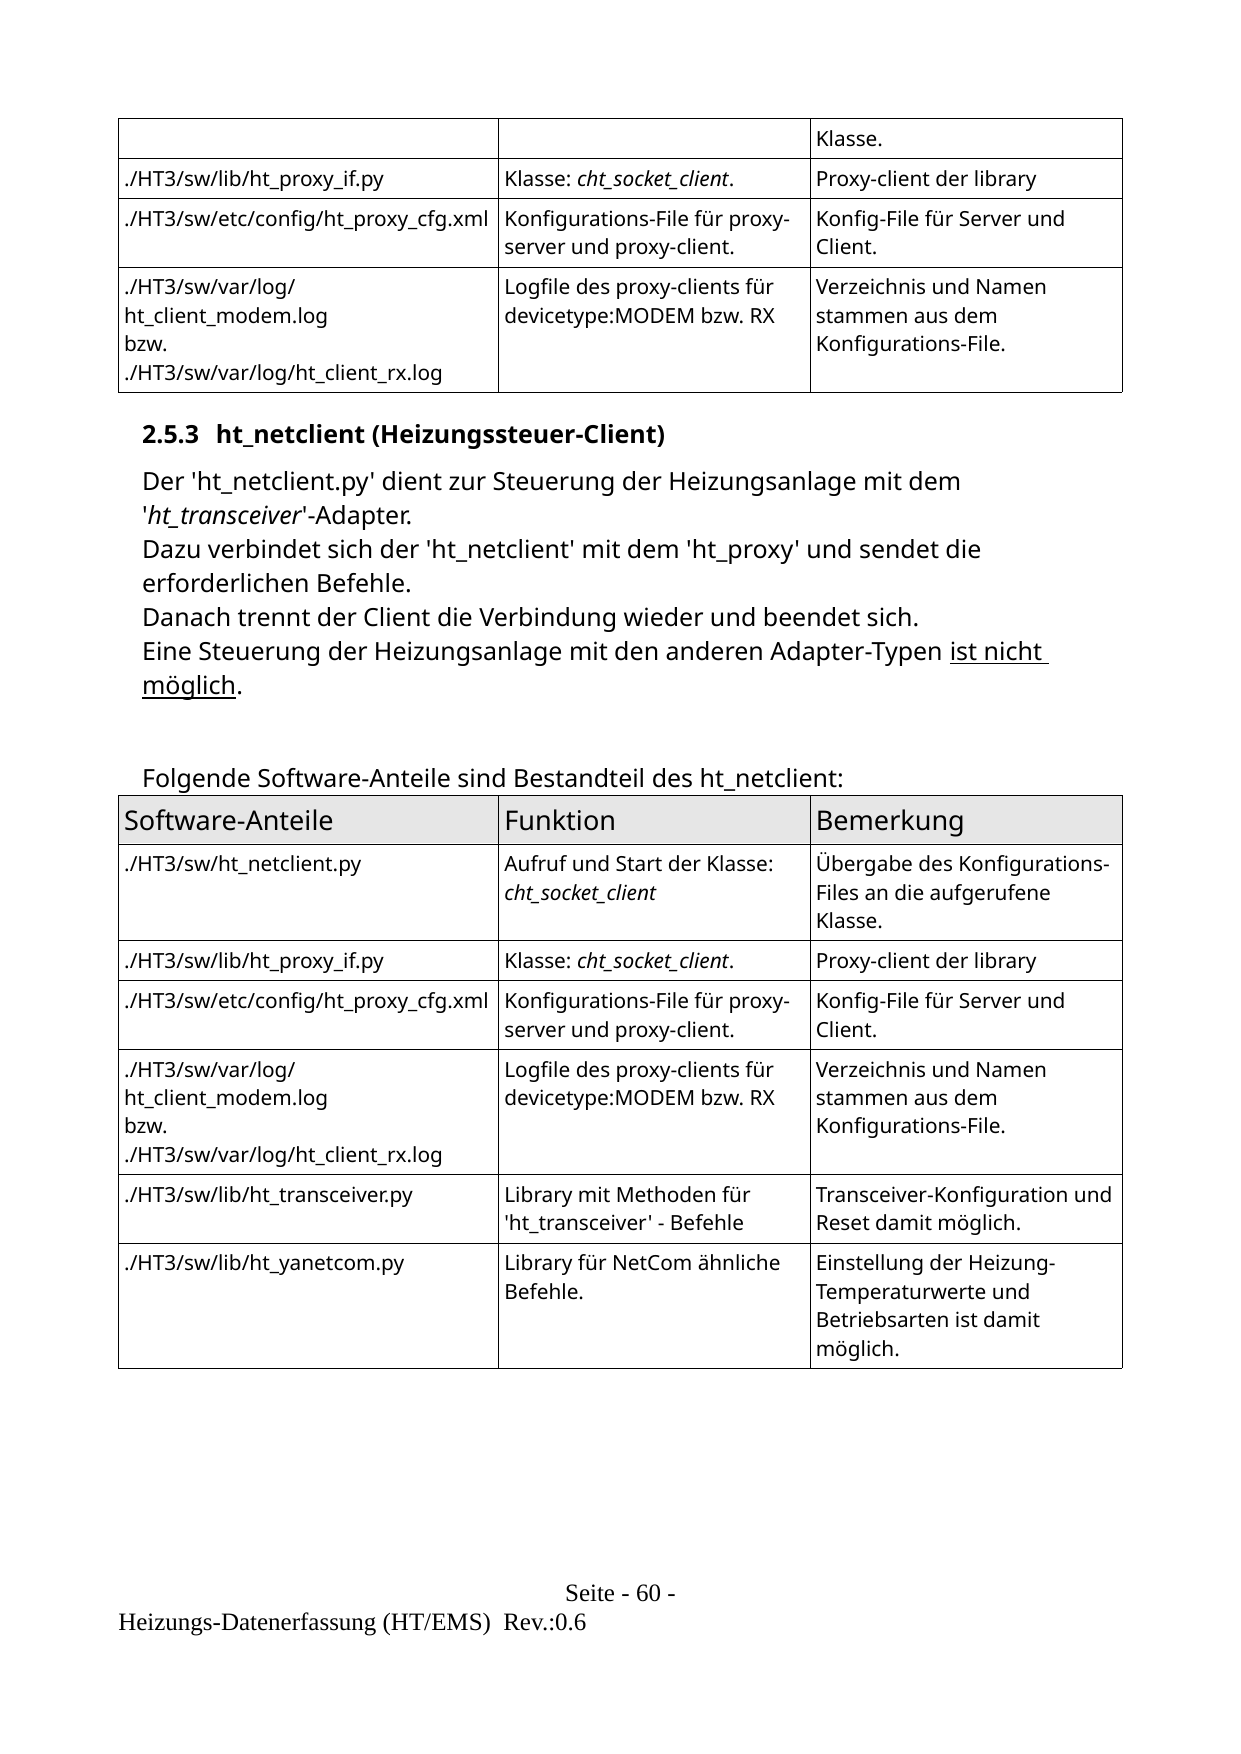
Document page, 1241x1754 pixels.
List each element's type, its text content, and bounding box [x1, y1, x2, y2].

table_cell Konfigurations-File für proxy-server und proxy-client. [499, 199, 810, 267]
table_cell Proxy-client der library [811, 941, 1122, 980]
table_cell Einstellung der Heizung-Temperaturwerte und Betriebsarten ist damit möglich. [811, 1244, 1122, 1368]
table_cell [499, 119, 810, 158]
table_cell Library für NetCom ähnliche Befehle. [499, 1244, 810, 1368]
table_cell Logfile des proxy-clients für devicetype:MODEM bzw. RX [499, 1050, 810, 1174]
table_cell Logfile des proxy-clients für devicetype:MODEM bzw. RX [499, 268, 810, 392]
table_header Funktion [499, 796, 810, 843]
table_header Bemerkung [811, 796, 1122, 843]
table_cell ./HT3/sw/lib/ht_proxy_if.py [119, 941, 498, 980]
table_cell ./HT3/sw/var/log/ht_client_modem.log bzw. ./HT3/sw/var/log/ht_client_rx.log [119, 268, 498, 392]
table_header Software-Anteile [119, 796, 498, 843]
table_cell Klasse: cht_socket_client. [499, 159, 810, 198]
table_cell Klasse. [811, 119, 1122, 158]
table_cell Verzeichnis und Namen stammen aus dem Konfigurations-File. [811, 268, 1122, 392]
table_cell Library mit Methoden für 'ht_transceiver' - Befehle [499, 1175, 810, 1243]
table_cell ./HT3/sw/lib/ht_proxy_if.py [119, 159, 498, 198]
table_cell ./HT3/sw/lib/ht_yanetcom.py [119, 1244, 498, 1368]
table_cell Verzeichnis und Namen stammen aus dem Konfigurations-File. [811, 1050, 1122, 1174]
text Der 'ht_netclient.py' dient zur Steuerung der Heizungsanlage mit dem 'ht_transceiver'-Adapter. Dazu verbindet sich der 'ht_netclient' mit dem 'ht_proxy' und sendet die erforderlichen Befehle. Danach trennt der Client die Verbindung wieder und beendet sich. Eine Steuerung der Heizungsanlage mit den anderen Adapter-Typen ist nicht möglich. [142, 463, 1122, 702]
table_cell [119, 119, 498, 158]
table_cell Konfigurations-File für proxy-server und proxy-client. [499, 981, 810, 1049]
text Folgende Software-Anteile sind Bestandteil des ht_netclient: [142, 761, 1122, 795]
table_cell Proxy-client der library [811, 159, 1122, 198]
table_cell ./HT3/sw/ht_netclient.py [119, 845, 498, 940]
table_cell ./HT3/sw/etc/config/ht_proxy_cfg.xml [119, 199, 498, 267]
table_cell Transceiver-Konfiguration und Reset damit möglich. [811, 1175, 1122, 1243]
table_cell Übergabe des Konfigurations-Files an die aufgerufene Klasse. [811, 845, 1122, 940]
subtitle ht_netclient (Heizungssteuer-Client) [142, 417, 1122, 451]
table_cell ./HT3/sw/lib/ht_transceiver.py [119, 1175, 498, 1243]
table_cell ./HT3/sw/var/log/ht_client_modem.log bzw. ./HT3/sw/var/log/ht_client_rx.log [119, 1050, 498, 1174]
table_cell Konfig-File für Server und Client. [811, 981, 1122, 1049]
table_cell Klasse: cht_socket_client. [499, 941, 810, 980]
table_cell Konfig-File für Server und Client. [811, 199, 1122, 267]
table_cell Aufruf und Start der Klasse: cht_socket_client [499, 845, 810, 940]
table_cell ./HT3/sw/etc/config/ht_proxy_cfg.xml [119, 981, 498, 1049]
